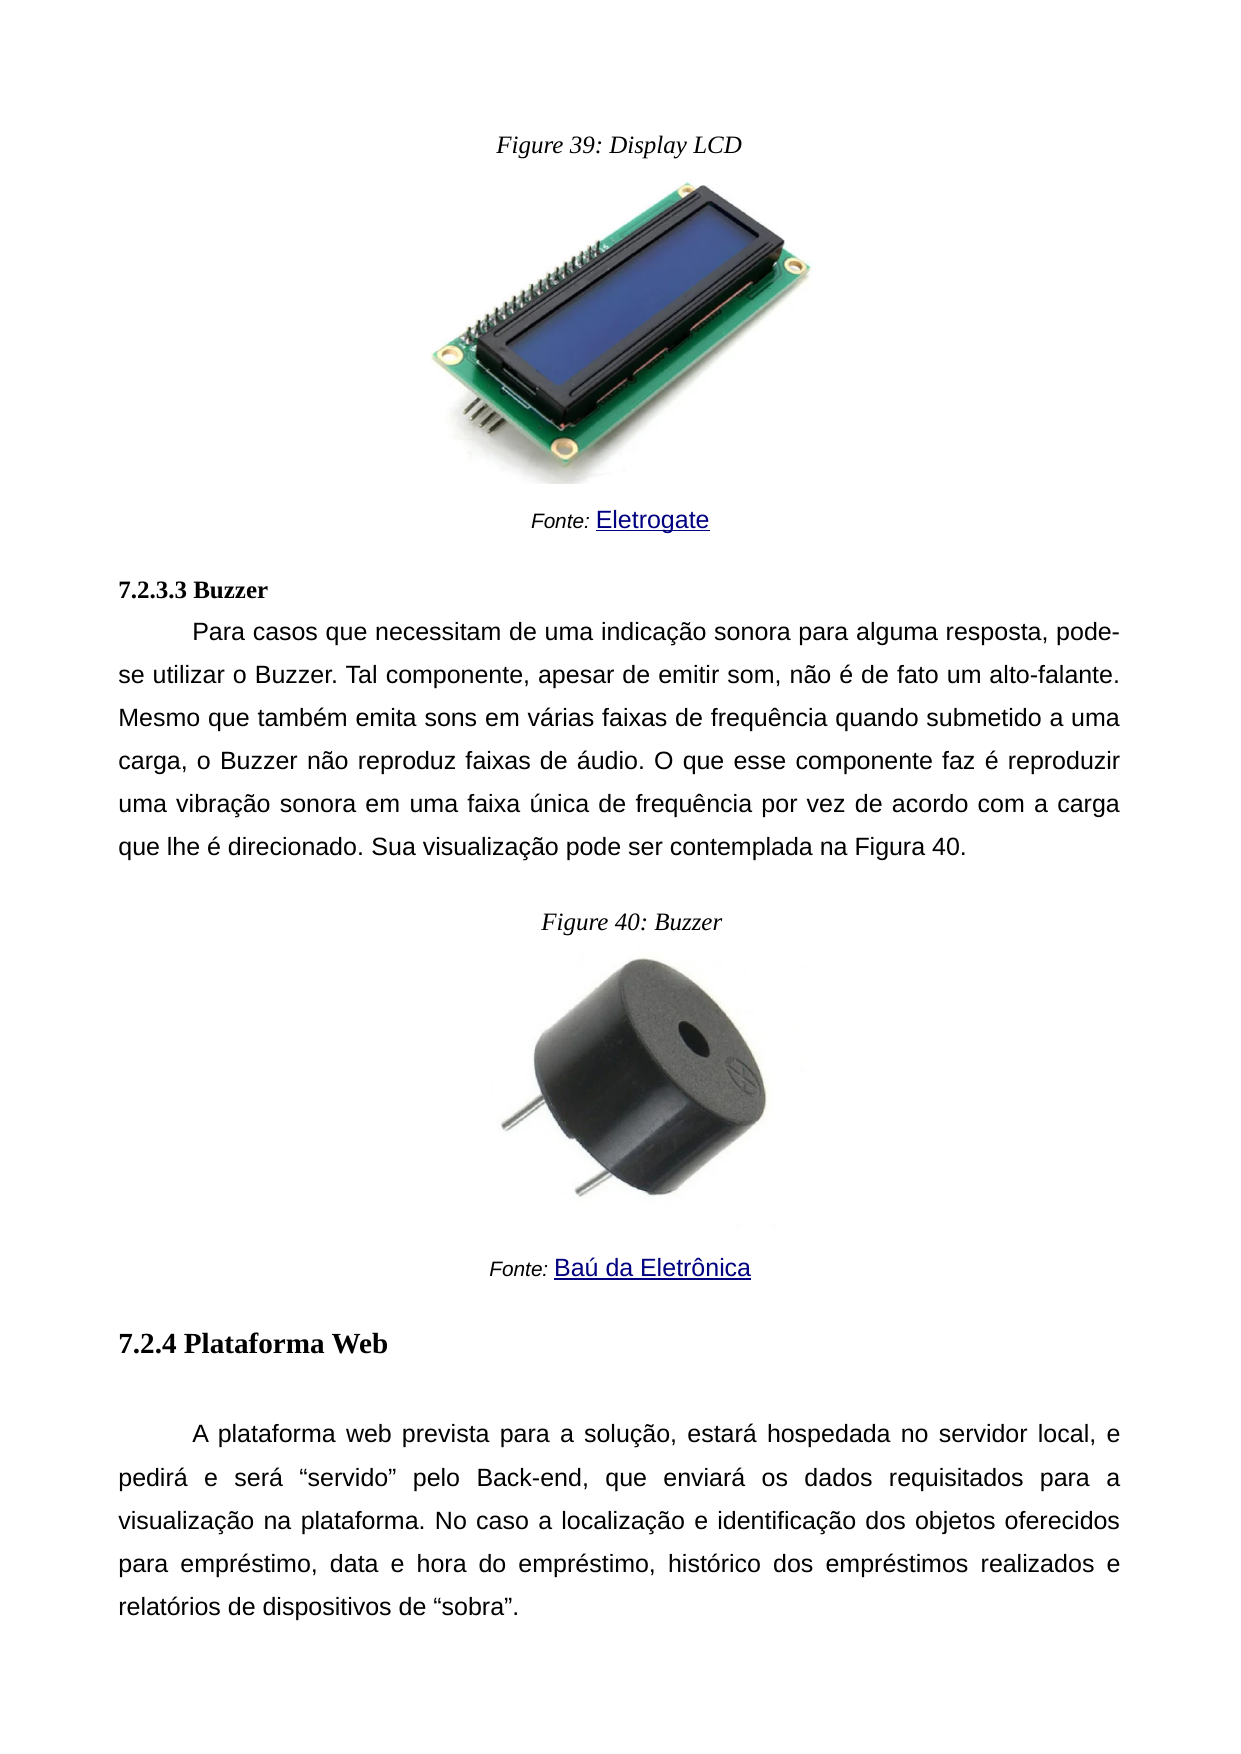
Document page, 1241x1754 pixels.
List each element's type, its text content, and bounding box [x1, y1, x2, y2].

picture [427, 159, 814, 484]
subtitle 7.2.4 Plataforma Web [118, 1326, 1122, 1359]
subtitle 7.2.3.3 Buzzer [118, 575, 1122, 604]
text A plataforma web prevista para a solução, estará hospedada no servidor local, e pedirá e será “servido” pelo Back-end, que enviará os dados requisitados para a visualização na plataforma. No caso a localização e identificação dos objetos oferecidos para empréstimo, data e hora do empréstimo, histórico dos empréstimos realizados e relatórios de dispositivos de “sobra”. [118, 1419, 1122, 1621]
text Fonte: Eletrogate [118, 118, 1122, 534]
text Figure 40: Buzzer [460, 907, 805, 936]
text Figure 39: Display LCD [427, 131, 813, 159]
picture [460, 936, 805, 1239]
text Para casos que necessitam de uma indicação sonora para alguma resposta, pode-se utilizar o Buzzer. Tal componente, apesar de emitir som, não é de fato um alto-falante. Mesmo que também emita sons em várias faixas de frequência quando submetido a uma carga, o Buzzer não reproduz faixas de áudio. O que esse componente faz é reproduzir uma vibração sonora em uma faixa única de frequência por vez de acordo com a carga que lhe é direcionado. Sua visualização pode ser contemplada na Figura 40. [118, 616, 1122, 861]
text Fonte: Baú da Eletrônica [118, 890, 1122, 1282]
